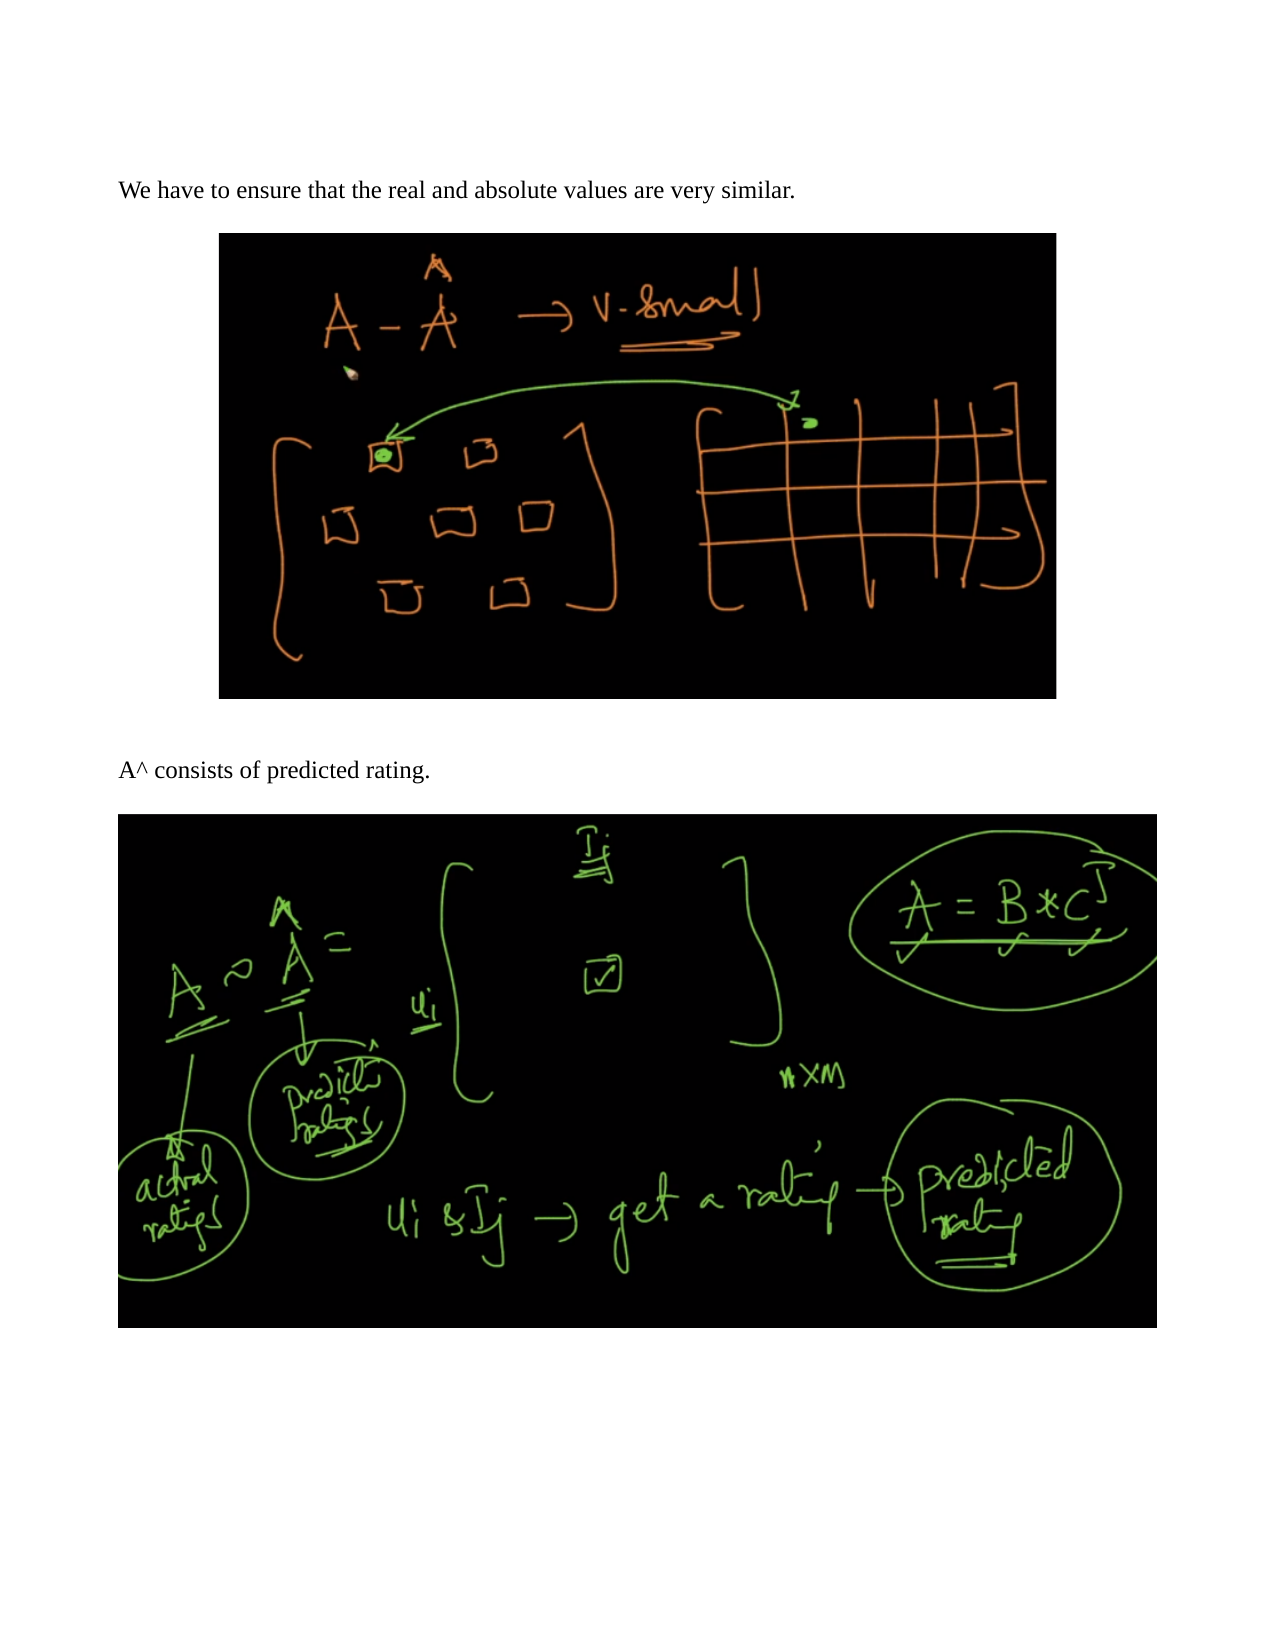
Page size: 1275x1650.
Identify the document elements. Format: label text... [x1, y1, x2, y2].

picture [218, 233, 1057, 699]
picture [118, 813, 1157, 1328]
text We have to ensure that the real and absolute values are very similar. [118, 176, 1157, 204]
text A^ consists of predicted rating. [118, 756, 1157, 784]
